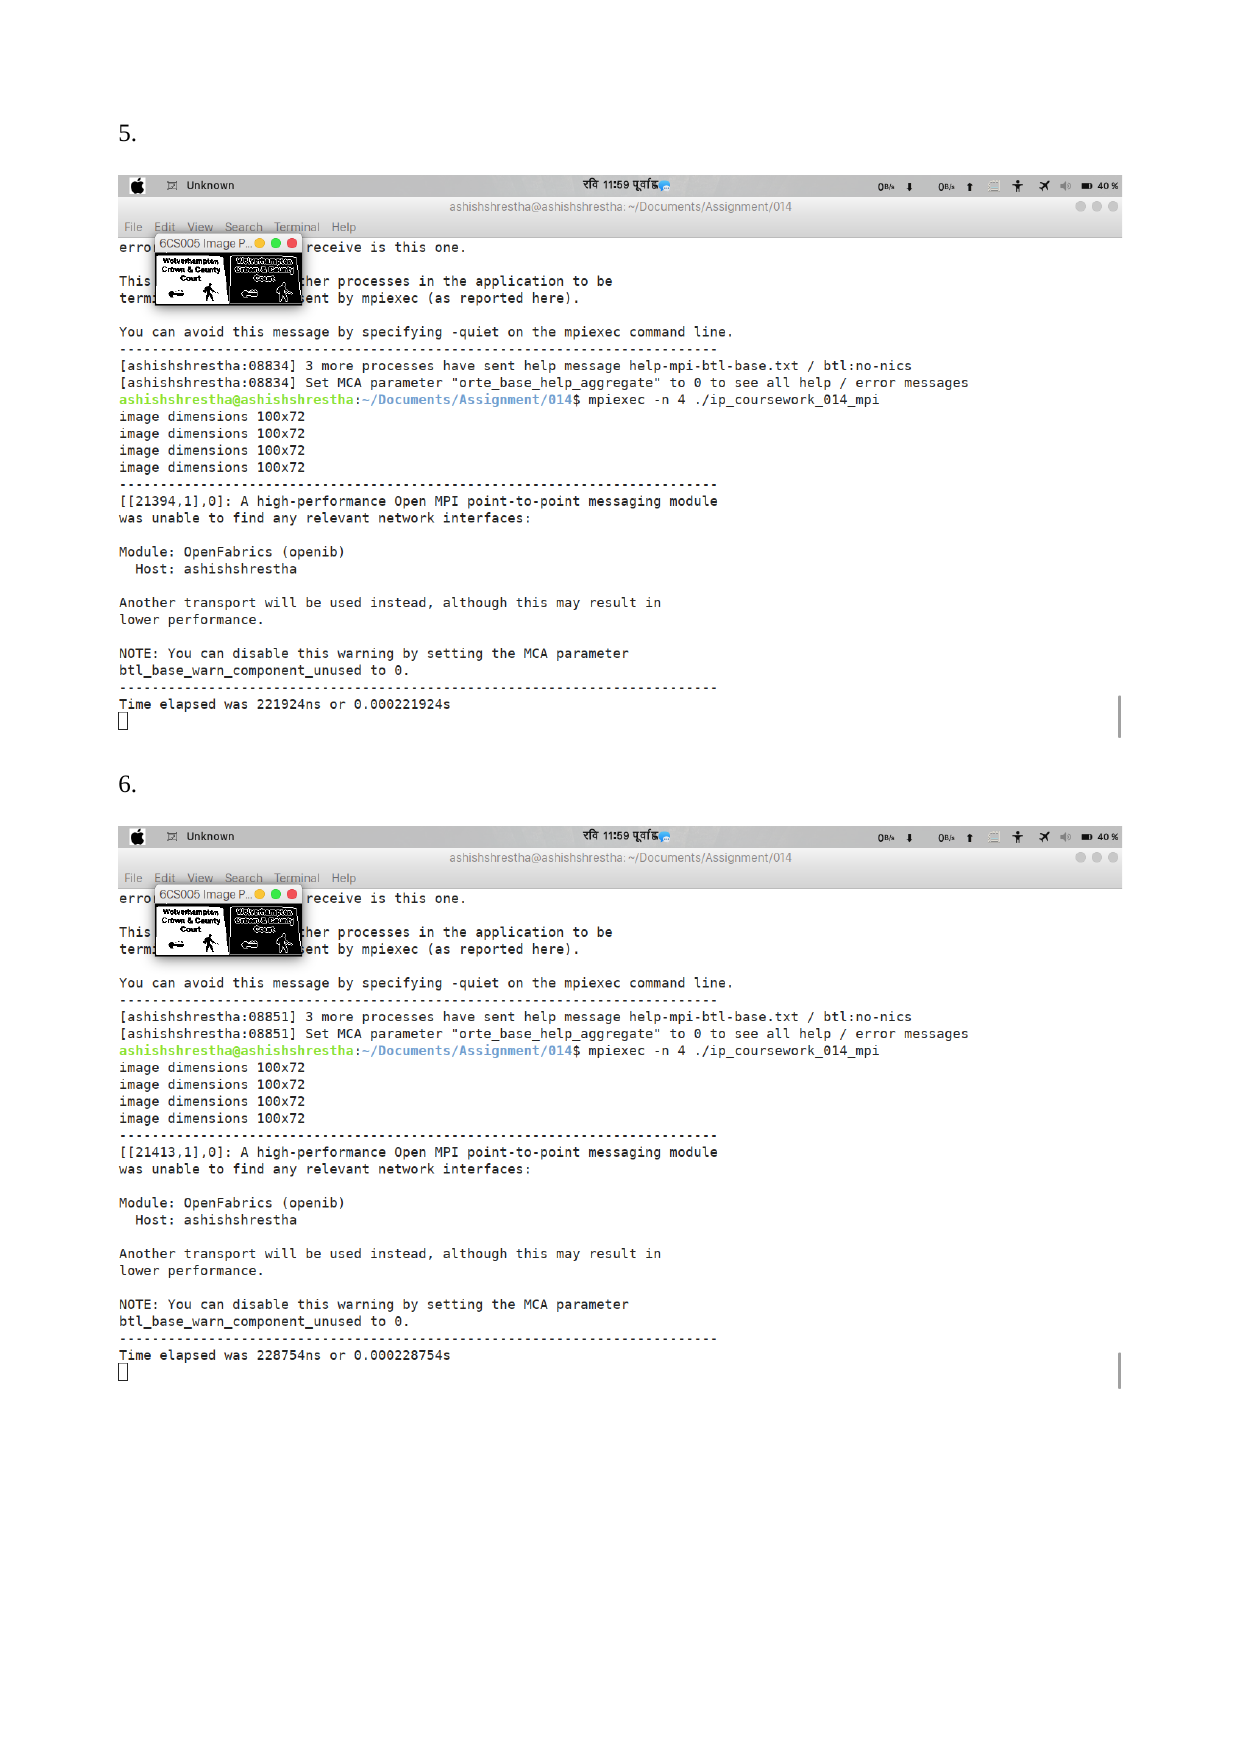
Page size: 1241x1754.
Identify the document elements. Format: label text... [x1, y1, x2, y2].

text 6. [118, 769, 1122, 797]
picture [118, 826, 1123, 1391]
picture [118, 175, 1123, 740]
text 5. [118, 118, 1122, 147]
